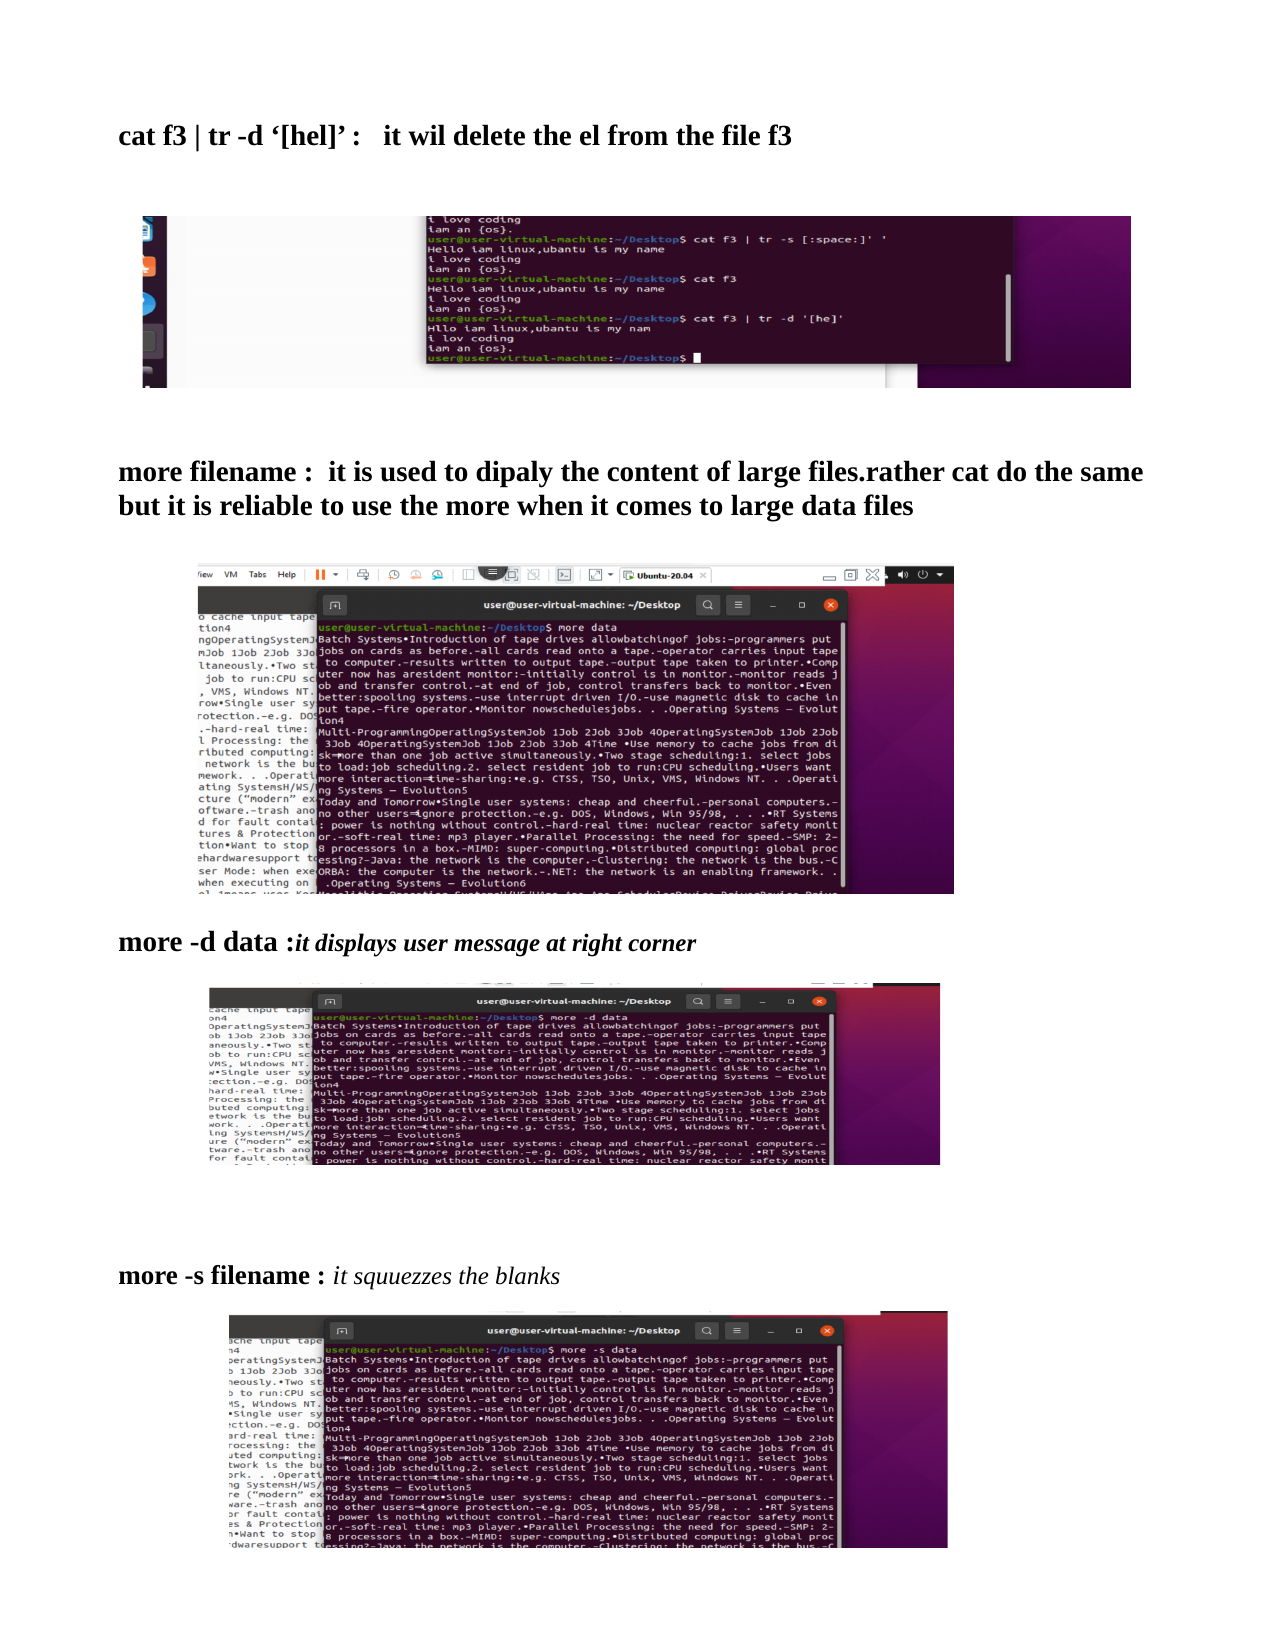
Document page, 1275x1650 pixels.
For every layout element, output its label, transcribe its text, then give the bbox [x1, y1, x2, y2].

text more filename : it is used to dipaly the content of large files.rather cat do the same but it is reliable to use the more when it comes to large data files [118, 454, 1157, 522]
text cat f3 | tr -d ‘[hel]’ : it wil delete the el from the file f3 [118, 118, 1157, 152]
picture [229, 1311, 948, 1548]
picture [197, 563, 954, 894]
text more -s filename : it squuezzes the blanks [118, 1259, 1157, 1291]
text more -d data :it displays user message at right corner [118, 924, 1157, 958]
picture [142, 216, 1131, 388]
picture [209, 983, 941, 1165]
